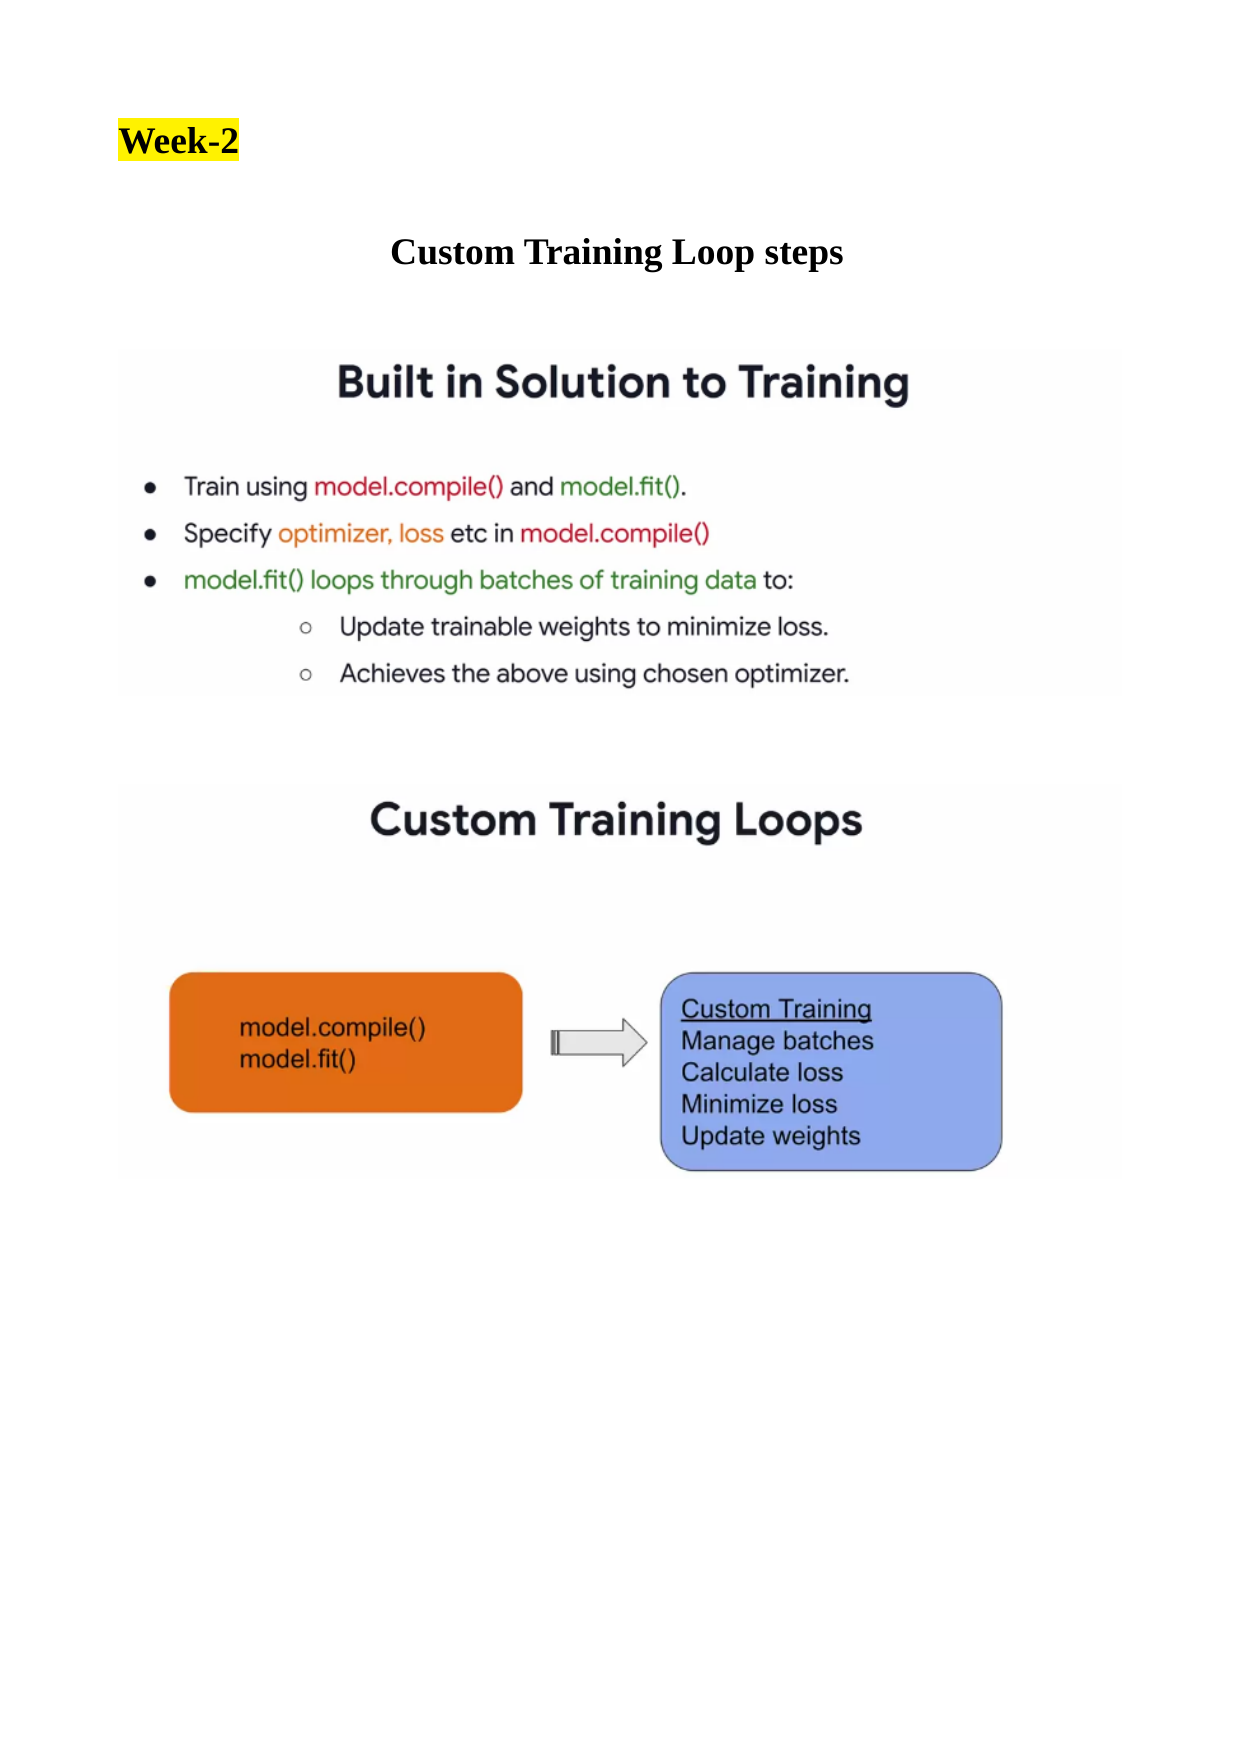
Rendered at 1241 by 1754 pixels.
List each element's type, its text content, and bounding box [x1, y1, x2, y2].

text Week-2 [118, 118, 1122, 161]
picture [118, 784, 1123, 1179]
subtitle Custom Training Loop steps [118, 229, 1122, 272]
picture [118, 349, 1123, 696]
